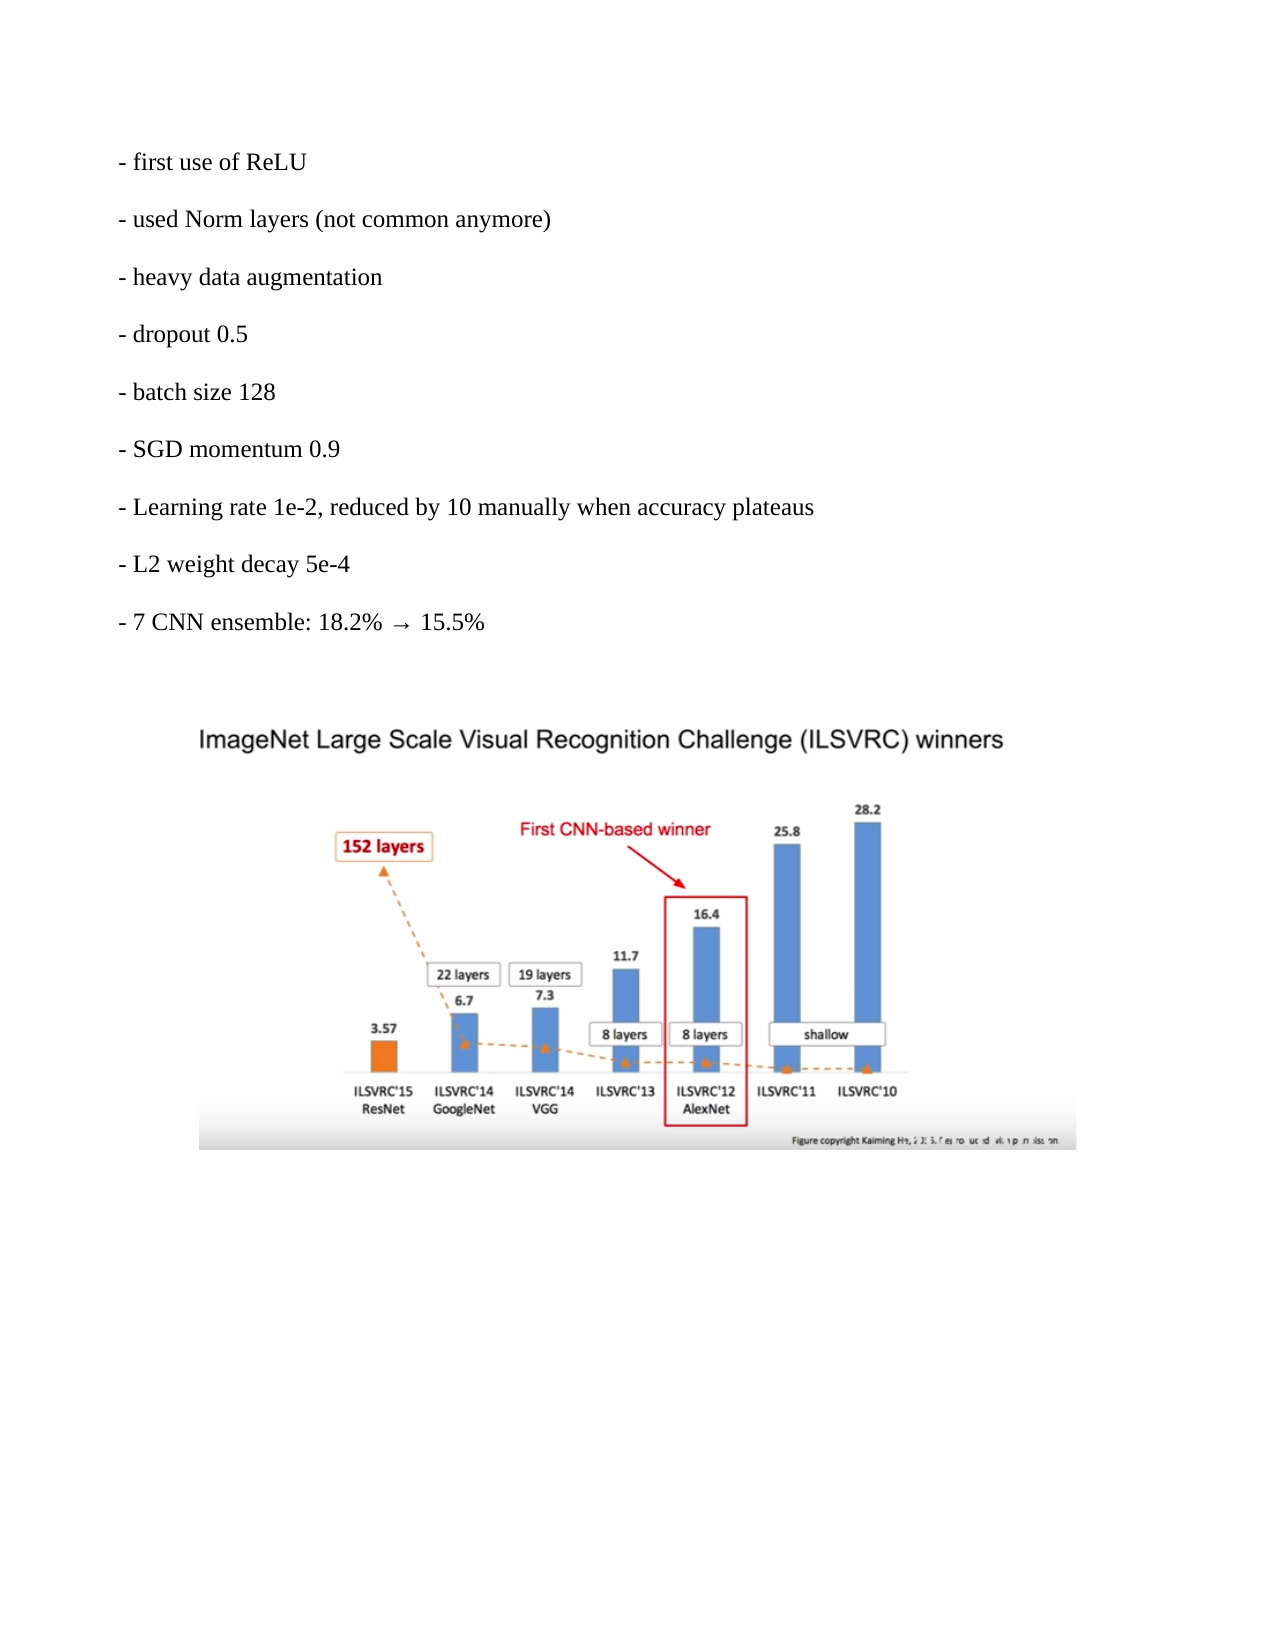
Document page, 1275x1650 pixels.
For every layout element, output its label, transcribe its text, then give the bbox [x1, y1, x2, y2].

text - dropout 0.5 [118, 319, 1157, 348]
text - heavy data augmentation [118, 262, 1157, 291]
text - Learning rate 1e-2, reduced by 10 manually when accuracy plateaus [118, 492, 1157, 521]
text - 7 CNN ensemble: 18.2% → 15.5% [118, 607, 1157, 636]
picture [198, 721, 1077, 1150]
text - SGD momentum 0.9 [118, 434, 1157, 463]
text - first use of ReLU [118, 147, 1157, 176]
text - used Norm layers (not common anymore) [118, 204, 1157, 233]
text - batch size 128 [118, 377, 1157, 406]
text - L2 weight decay 5e-4 [118, 549, 1157, 578]
